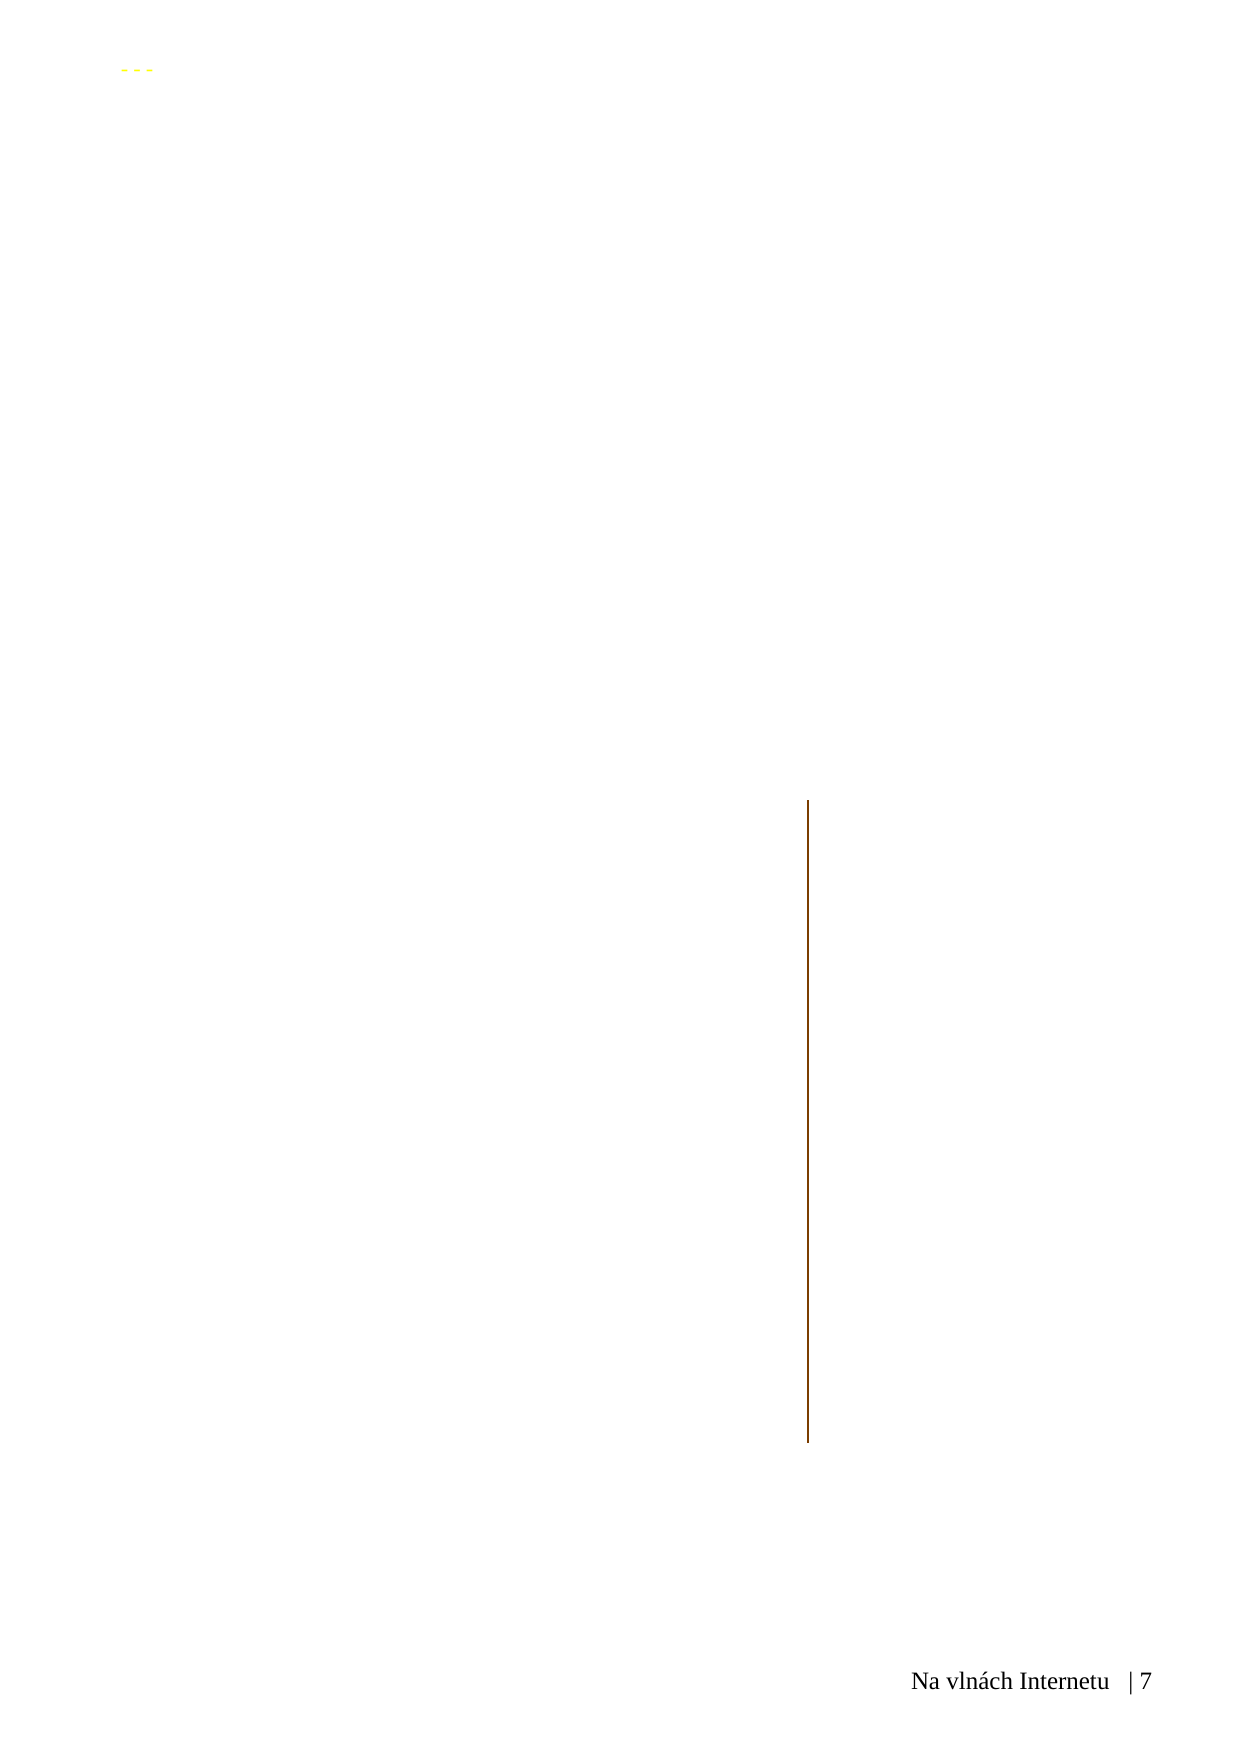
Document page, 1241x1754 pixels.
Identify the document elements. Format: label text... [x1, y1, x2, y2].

text --- [118, 59, 1152, 83]
